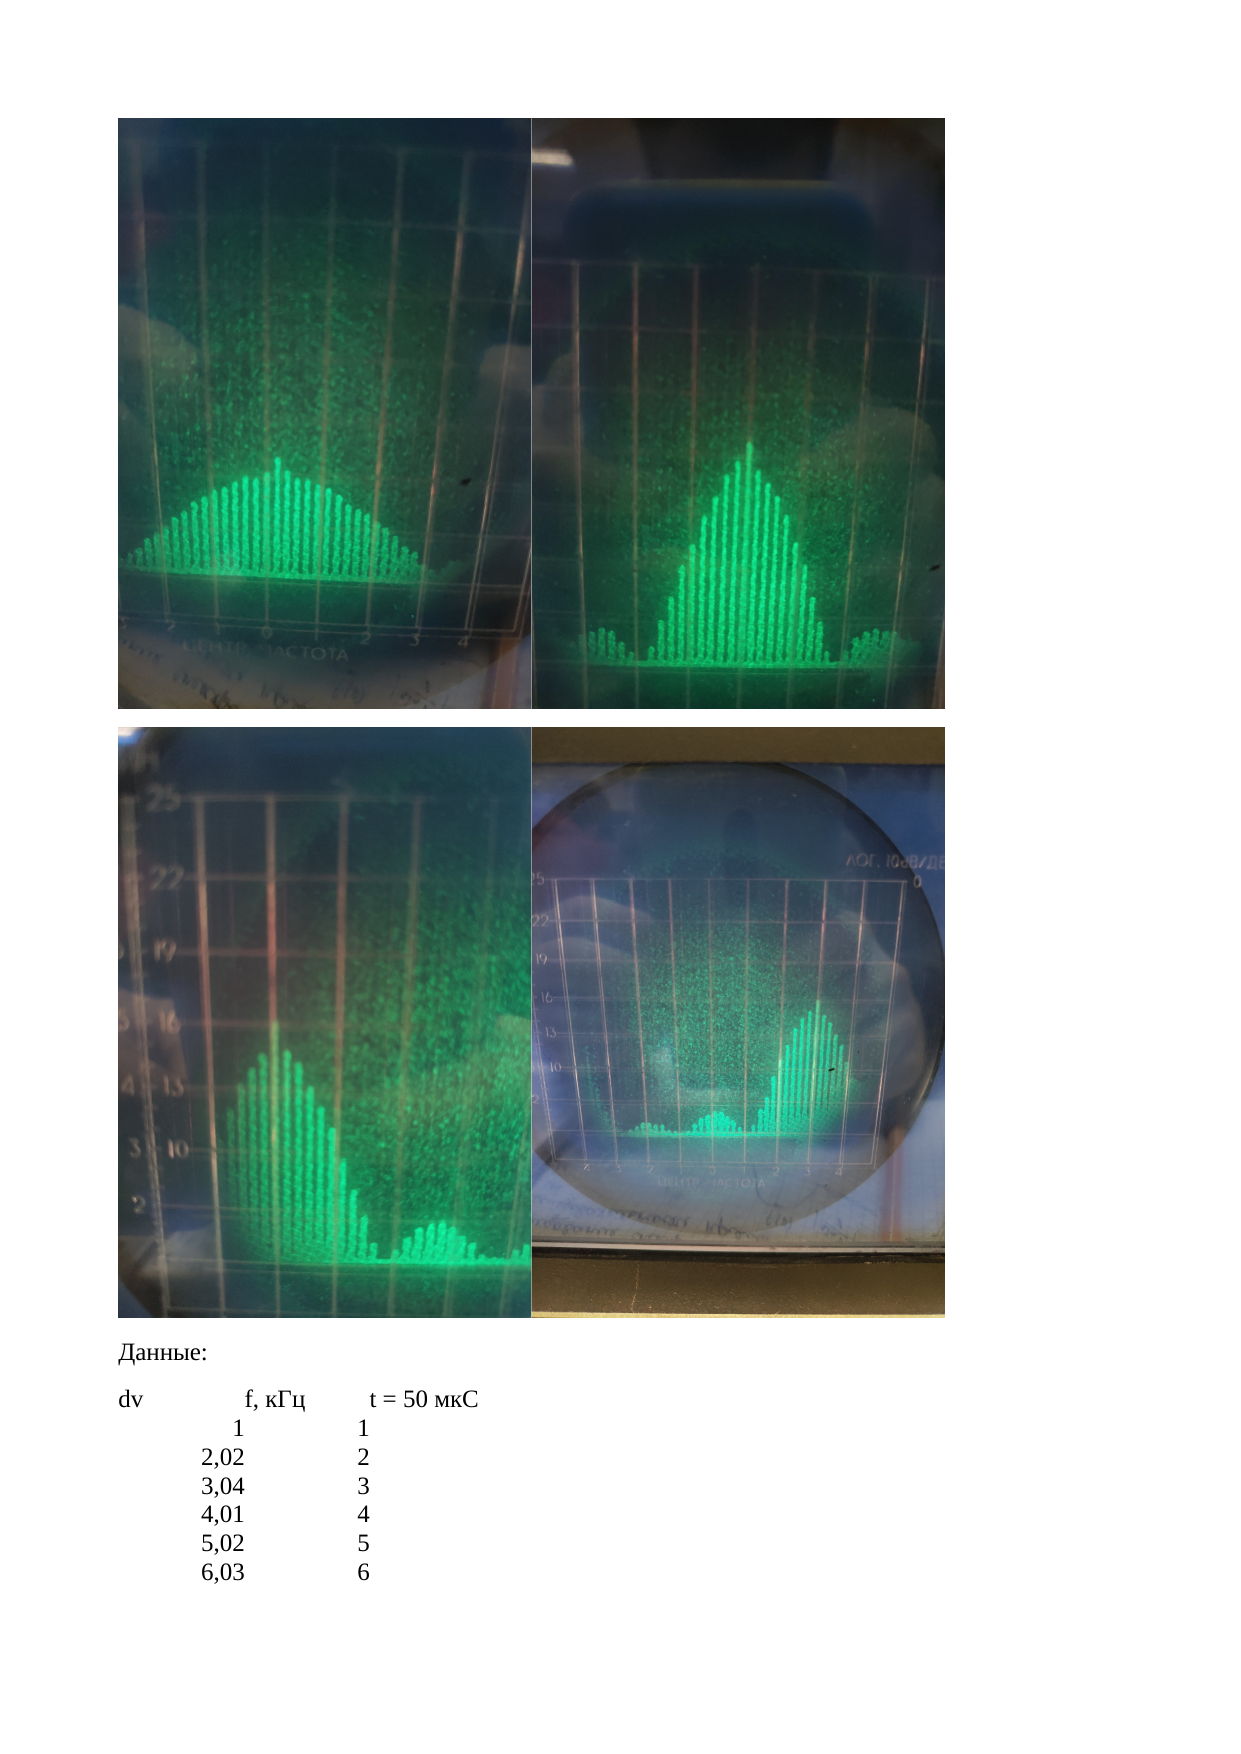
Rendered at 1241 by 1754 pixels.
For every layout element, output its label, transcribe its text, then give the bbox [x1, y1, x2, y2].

table_cell 6 [244, 1557, 369, 1586]
table_cell 1 [118, 1413, 244, 1442]
table_header f, кГц [244, 1385, 369, 1413]
table_cell [369, 1500, 496, 1528]
table_cell [369, 1528, 496, 1557]
picture [118, 118, 945, 709]
table_header t = 50 мкС [369, 1385, 496, 1413]
table_cell 5 [244, 1528, 369, 1557]
table_cell 2 [244, 1442, 369, 1471]
table_cell 3 [244, 1471, 369, 1499]
table_cell 2,02 [118, 1442, 244, 1471]
table_cell 5,02 [118, 1528, 244, 1557]
table_cell 1 [244, 1413, 369, 1442]
table_cell [369, 1413, 496, 1442]
table_cell 4,01 [118, 1500, 244, 1528]
table_cell [369, 1471, 496, 1499]
table_cell 3,04 [118, 1471, 244, 1499]
table_cell [369, 1442, 496, 1471]
table_cell [369, 1557, 496, 1586]
text Данные: [118, 1337, 1122, 1366]
table_cell 6,03 [118, 1557, 244, 1586]
table_header dv [118, 1385, 244, 1413]
table_cell 4 [244, 1500, 369, 1528]
picture [118, 727, 945, 1318]
